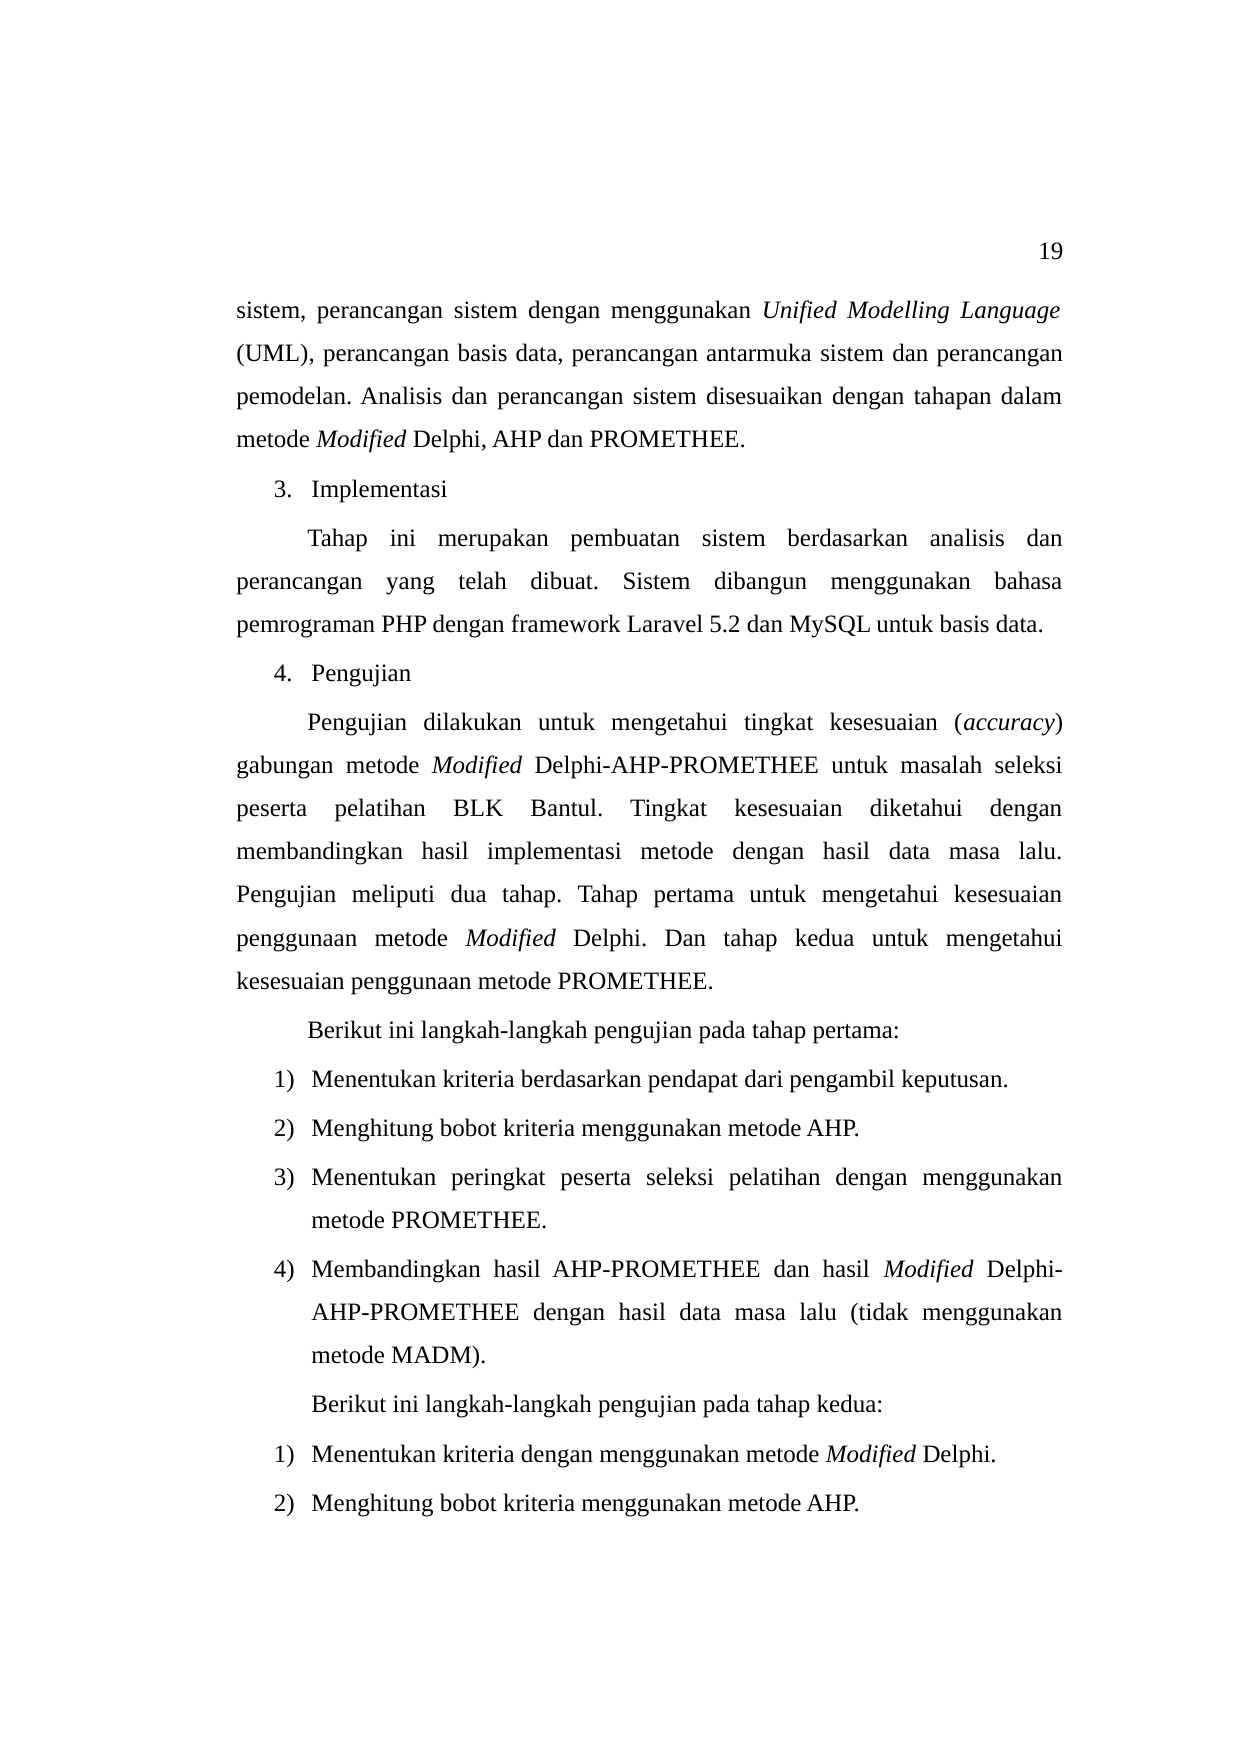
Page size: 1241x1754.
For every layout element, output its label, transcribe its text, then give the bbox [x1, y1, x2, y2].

list Membandingkan hasil AHP-PROMETHEE dan hasil Modified Delphi-AHP-PROMETHEE dengan hasil data masa lalu (tidak menggunakan metode MADM). [274, 1254, 1063, 1369]
list Menghitung bobot kriteria menggunakan metode AHP. [274, 1113, 1063, 1142]
list Menentukan kriteria berdasarkan pendapat dari pengambil keputusan. [274, 1064, 1063, 1093]
text Pengujian dilakukan untuk mengetahui tingkat kesesuaian (accuracy) gabungan metode Modified Delphi-AHP-PROMETHEE untuk masalah seleksi peserta pelatihan BLK Bantul. Tingkat kesesuaian diketahui dengan membandingkan hasil implementasi metode dengan hasil data masa lalu. Pengujian meliputi dua tahap. Tahap pertama untuk mengetahui kesesuaian penggunaan metode Modified Delphi. Dan tahap kedua untuk mengetahui kesesuaian penggunaan metode PROMETHEE. [236, 707, 1063, 994]
list Menentukan kriteria dengan menggunakan metode Modified Delphi. [274, 1439, 1063, 1467]
list Pengujian [274, 658, 1063, 687]
text Tahap ini merupakan pembuatan sistem berdasarkan analisis dan perancangan yang telah dibuat. Sistem dibangun menggunakan bahasa pemrograman PHP dengan framework Laravel 5.2 dan MySQL untuk basis data. [236, 523, 1063, 638]
text Berikut ini langkah-langkah pengujian pada tahap pertama: [236, 1015, 1063, 1044]
text sistem, perancangan sistem dengan menggunakan Unified Modelling Language (UML), perancangan basis data, perancangan antarmuka sistem dan perancangan pemodelan. Analisis dan perancangan sistem disesuaikan dengan tahapan dalam metode Modified Delphi, AHP dan PROMETHEE. [236, 295, 1063, 453]
list Implementasi [274, 474, 1063, 502]
list Berikut ini langkah-langkah pengujian pada tahap kedua: [274, 1389, 1063, 1418]
list Menentukan peringkat peserta seleksi pelatihan dengan menggunakan metode PROMETHEE. [274, 1162, 1063, 1234]
list Menghitung bobot kriteria menggunakan metode AHP. [274, 1488, 1063, 1516]
